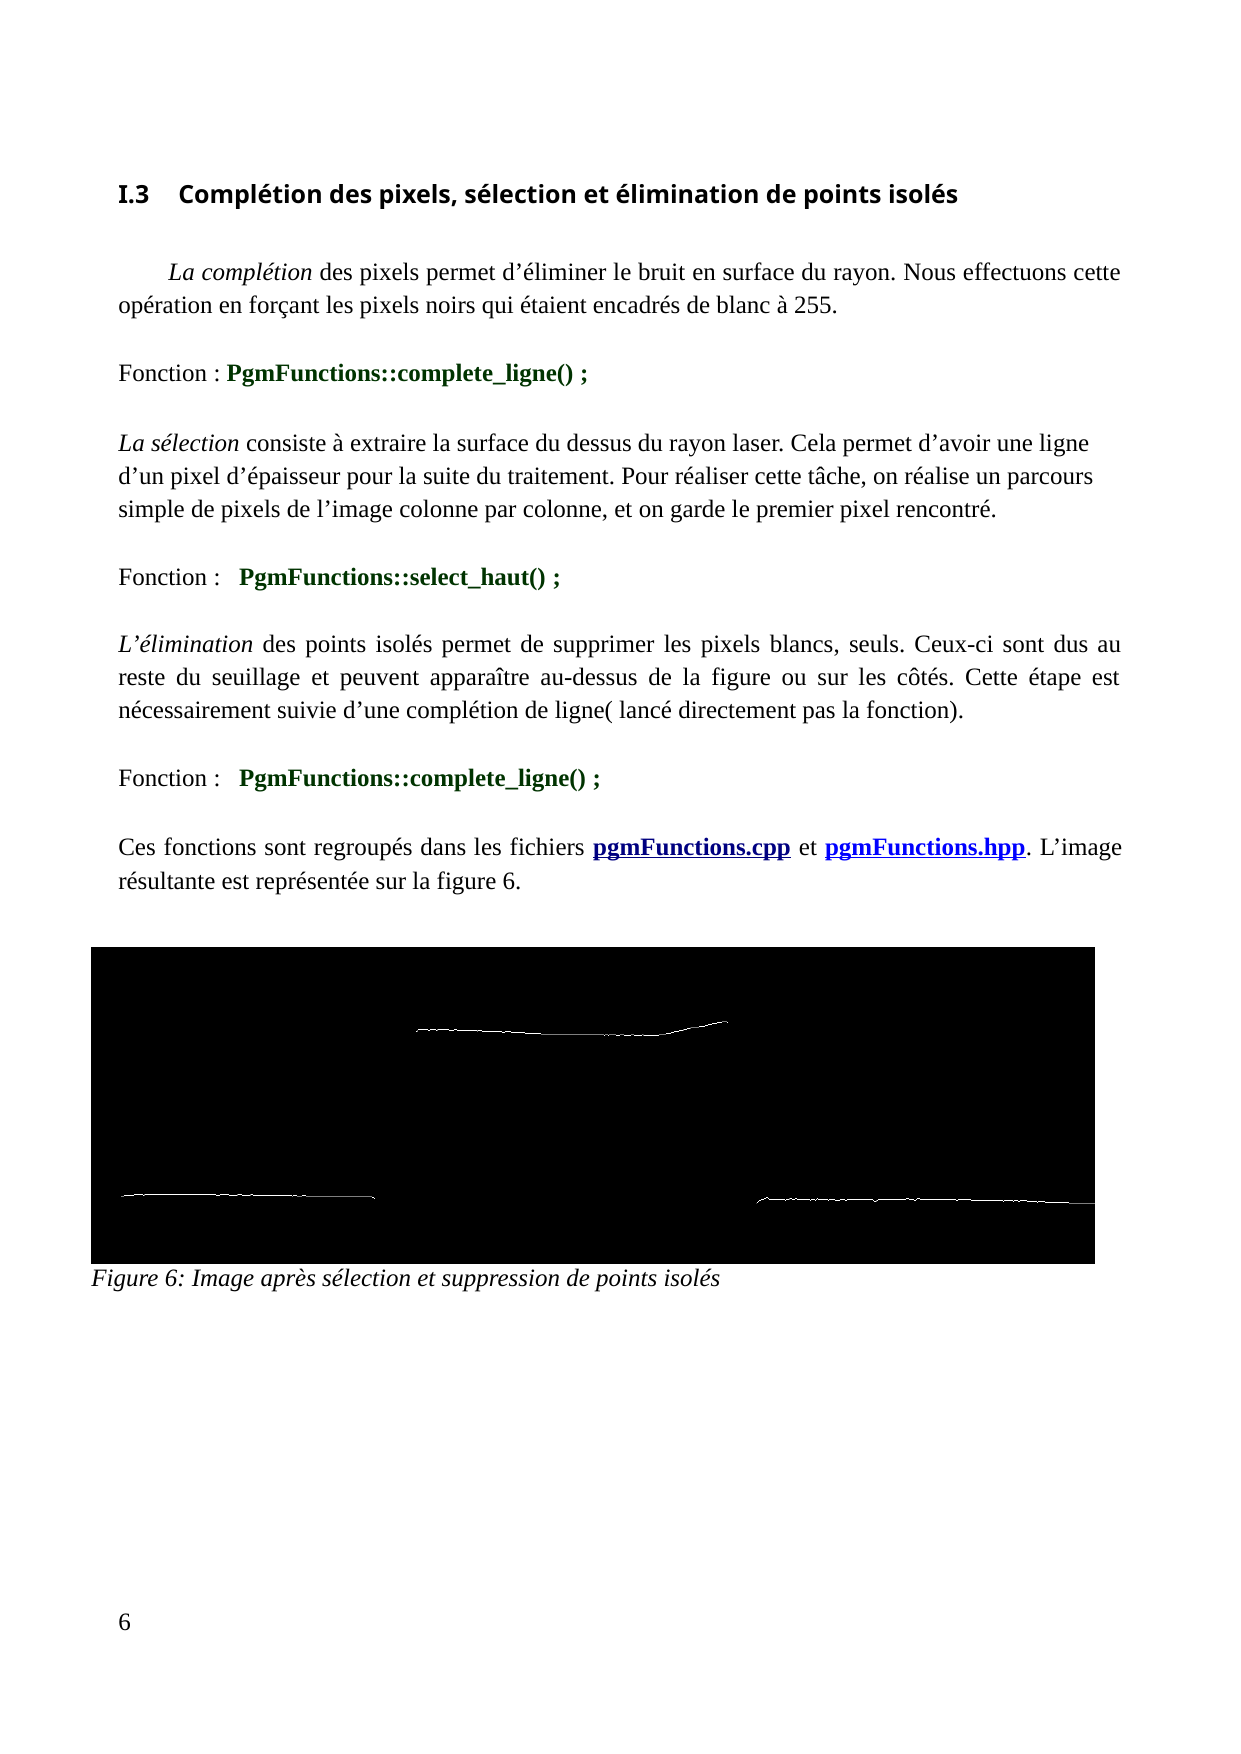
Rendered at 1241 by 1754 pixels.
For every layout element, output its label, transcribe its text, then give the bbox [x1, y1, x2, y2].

subtitle Complétion des pixels, sélection et élimination de points isolés [118, 176, 1122, 210]
text Fonction : PgmFunctions::complete_ligne() ; [118, 358, 1122, 387]
picture [91, 947, 1095, 1264]
text La sélection consiste à extraire la surface du dessus du rayon laser. Cela permet d’avoir une ligne d’un pixel d’épaisseur pour la suite du traitement. Pour réaliser cette tâche, on réalise un parcours simple de pixels de l’image colonne par colonne, et on garde le premier pixel rencontré. [118, 428, 1122, 523]
text Fonction : PgmFunctions::select_haut() ; [118, 562, 1122, 590]
text Ces fonctions sont regroupés dans les fichiers pgmFunctions.cpp et pgmFunctions.hpp. L’image résultante est représentée sur la figure 6. [118, 832, 1122, 895]
text L’élimination des points isolés permet de supprimer les pixels blancs, seuls. Ceux-ci sont dus au reste du seuillage et peuvent apparaître au-dessus de la figure ou sur les côtés. Cette étape est nécessairement suivie d’une complétion de ligne( lancé directement pas la fonction). [118, 629, 1122, 724]
text La complétion des pixels permet d’éliminer le bruit en surface du rayon. Nous effectuons cette opération en forçant les pixels noirs qui étaient encadrés de blanc à 255. [118, 257, 1122, 319]
text Figure 6: Image après sélection et suppression de points isolés [91, 948, 1149, 1292]
text Fonction : PgmFunctions::complete_ligne() ; [118, 763, 1122, 791]
